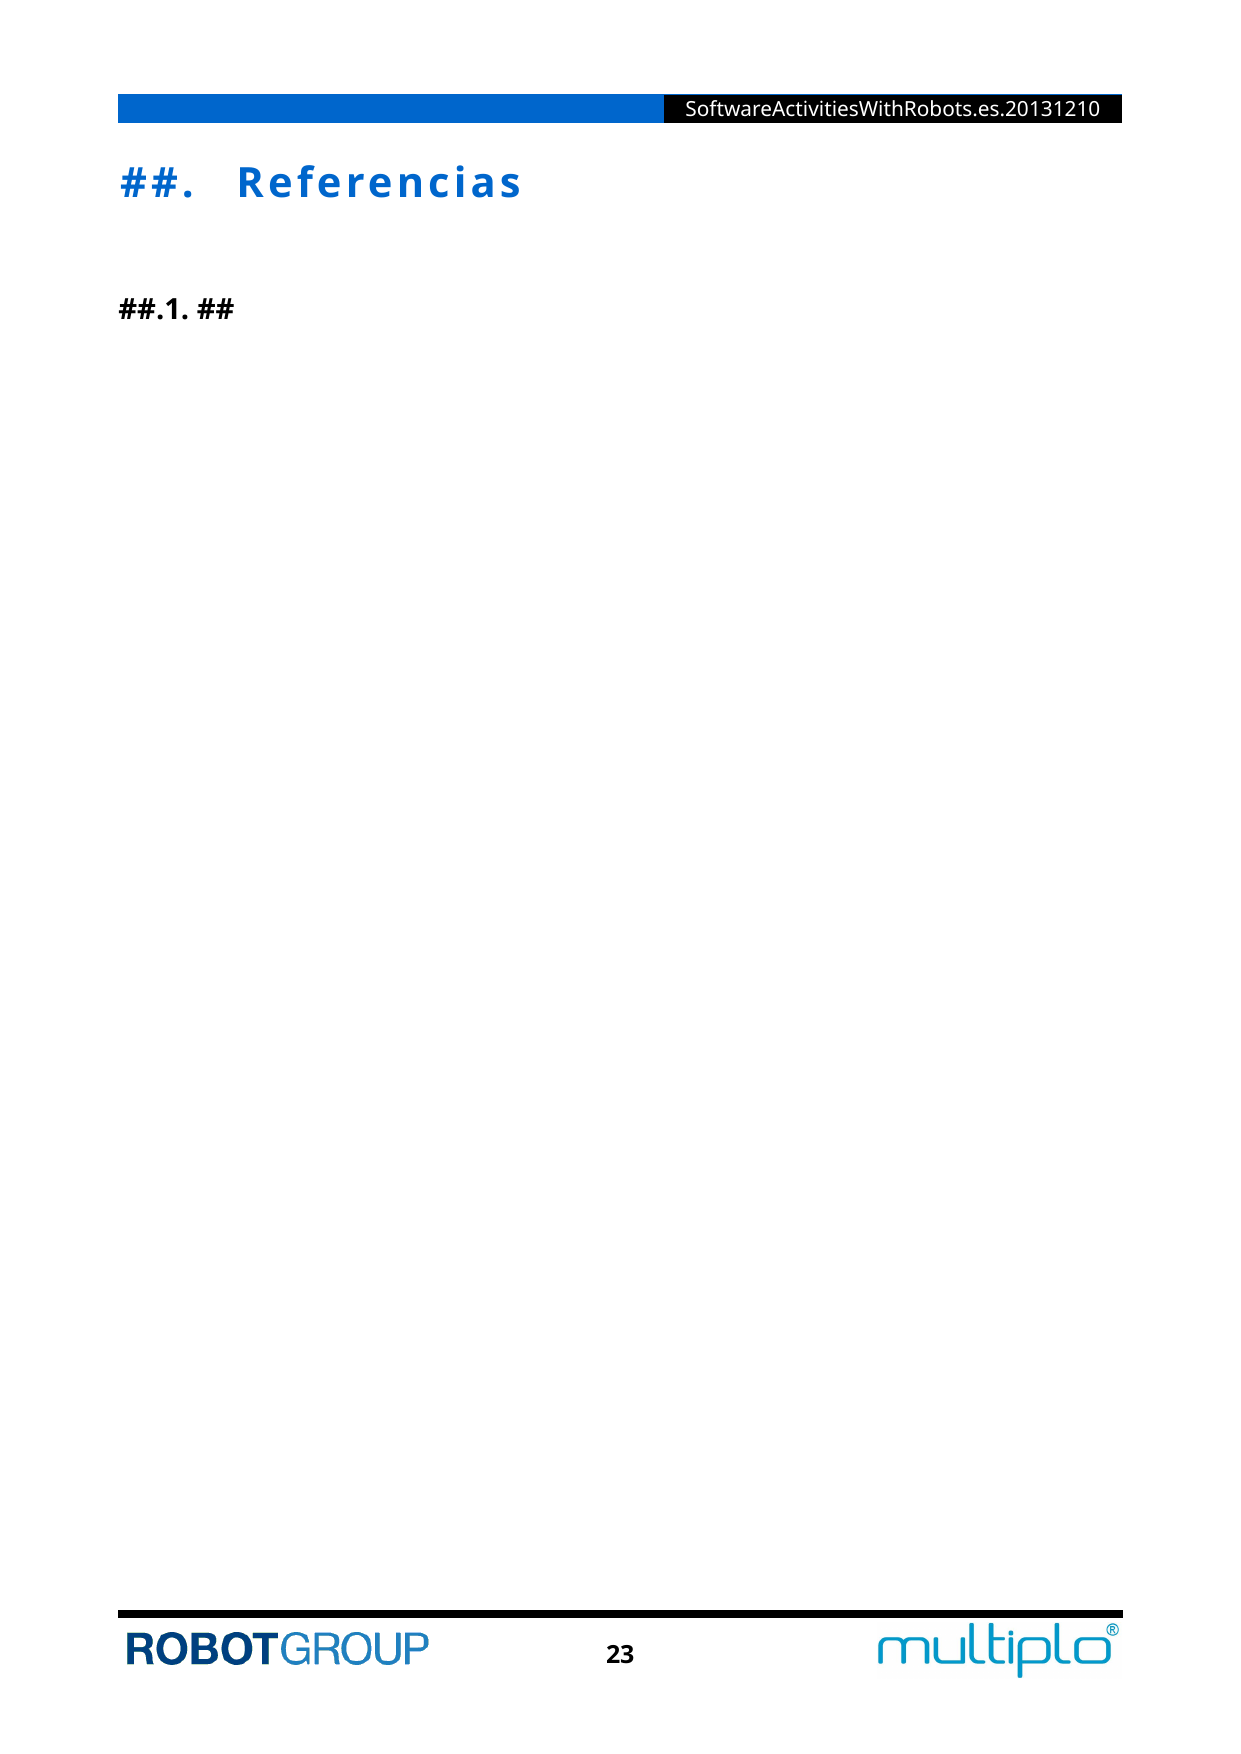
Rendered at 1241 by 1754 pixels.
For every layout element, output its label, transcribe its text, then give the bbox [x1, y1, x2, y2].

picture [118, 1622, 434, 1673]
text ##.1. ## [118, 289, 1122, 328]
picture [877, 1622, 1123, 1679]
text ##. Referencias [120, 152, 1122, 209]
